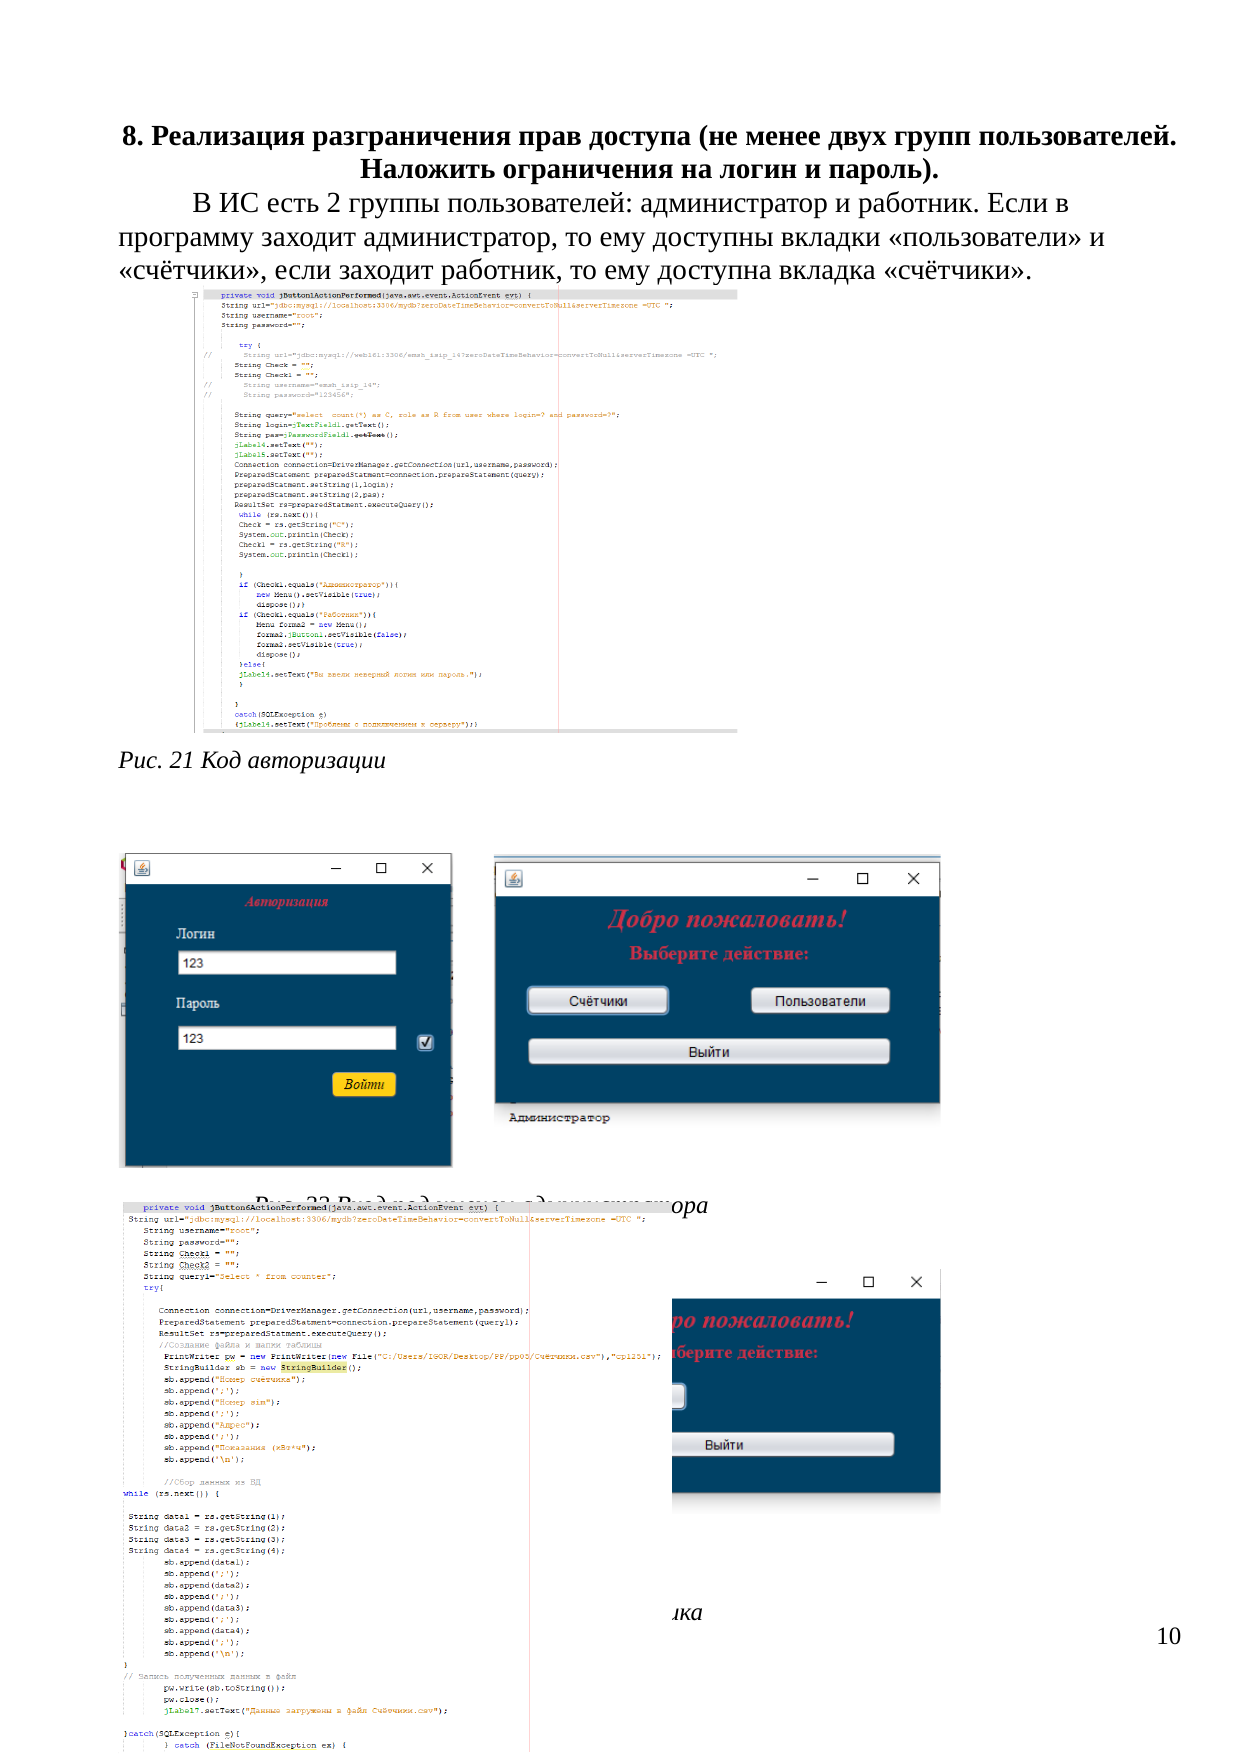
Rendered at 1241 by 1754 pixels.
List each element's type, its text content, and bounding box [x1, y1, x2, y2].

text Рис. 21 Код авторизации [118, 745, 1181, 774]
text В ИС есть 2 группы пользователей: администратор и работник. Если в программу заходит администратор, то ему доступны вкладки «пользователи» и «счётчики», если заходит работник, то ему доступна вкладка «счётчики». [118, 185, 1181, 286]
text Рис. 23 Вход в роли работника [672, 1597, 712, 1626]
text 8. Реализация разграничения прав доступа (не менее двух групп пользователей. Наложить ограничения на логин и пароль). [118, 118, 1181, 185]
text Рис. 22 Вход под именем администратора [253, 1190, 839, 1219]
